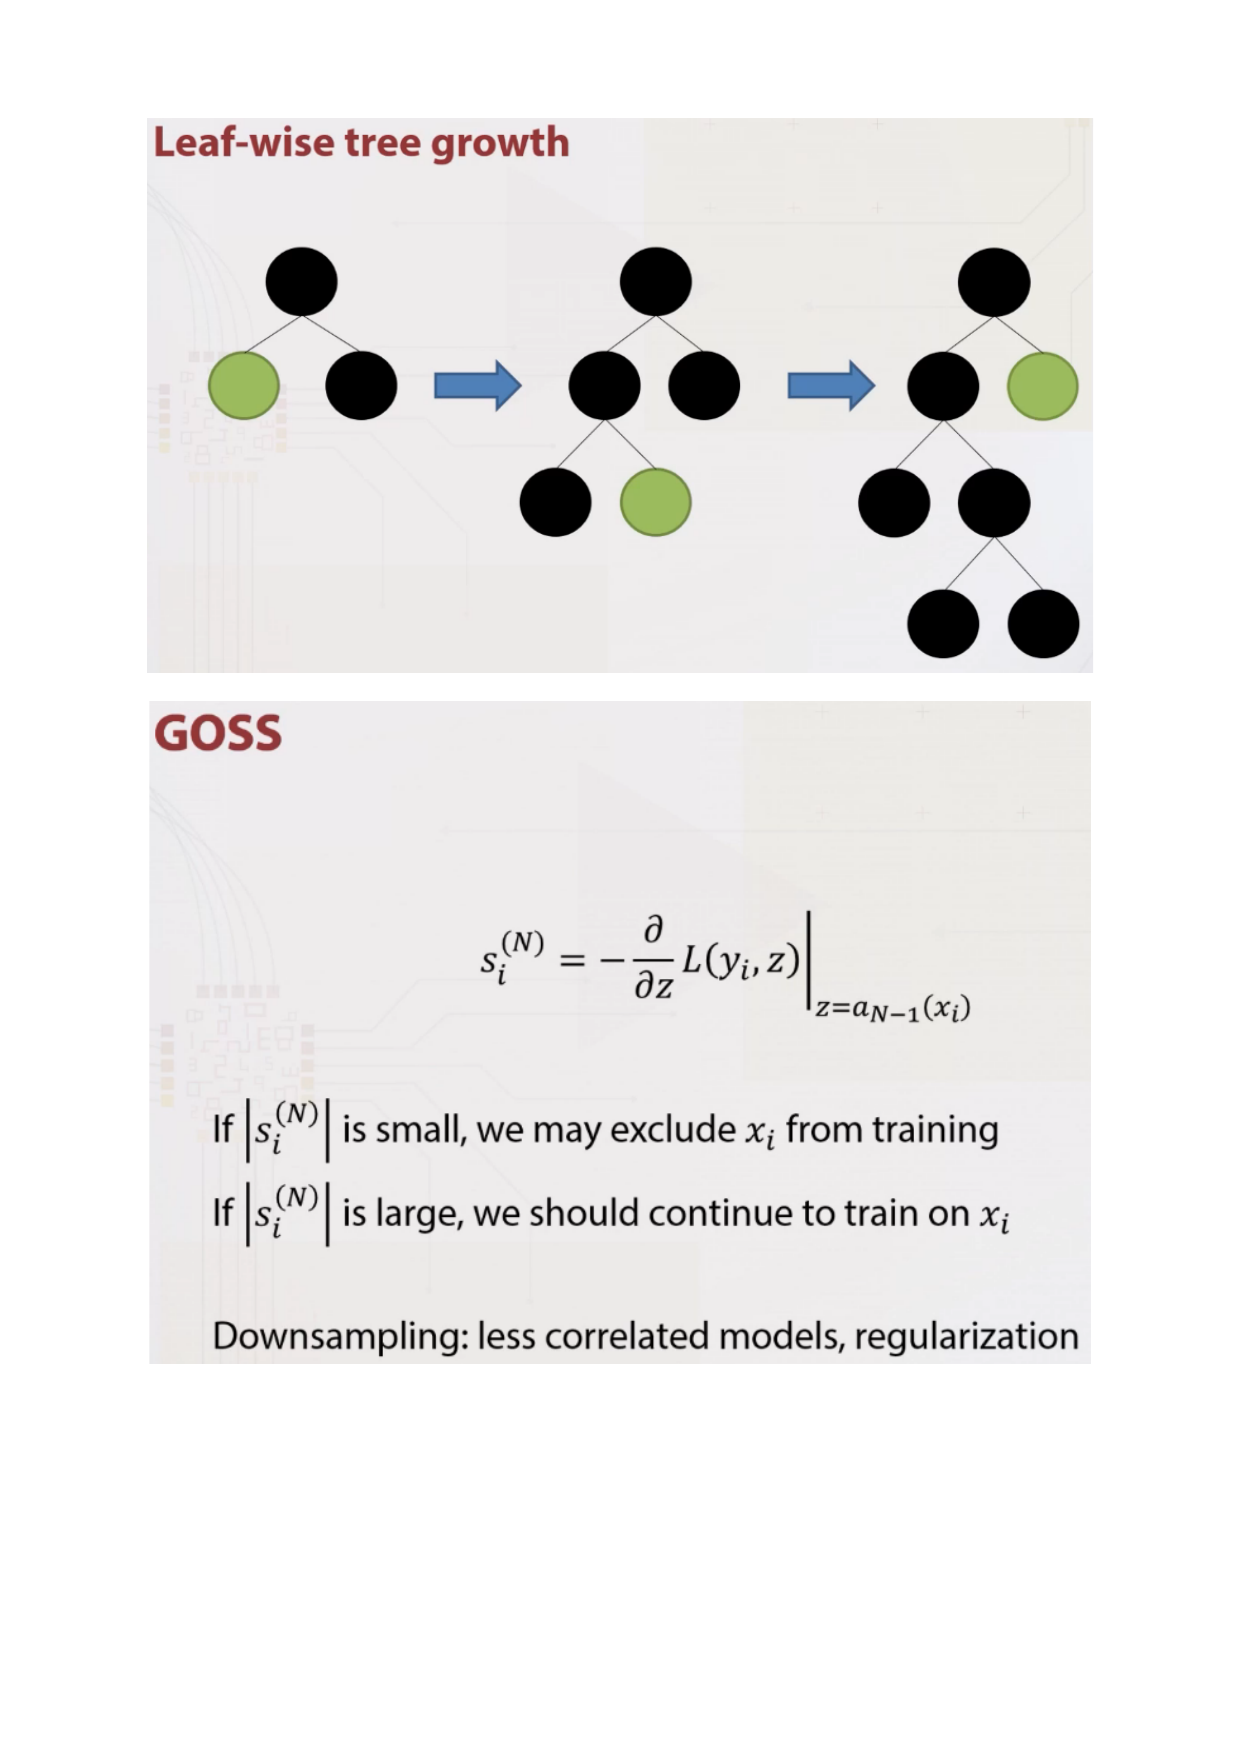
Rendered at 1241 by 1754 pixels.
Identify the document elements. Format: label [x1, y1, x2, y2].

picture [147, 118, 1094, 673]
picture [149, 701, 1091, 1364]
